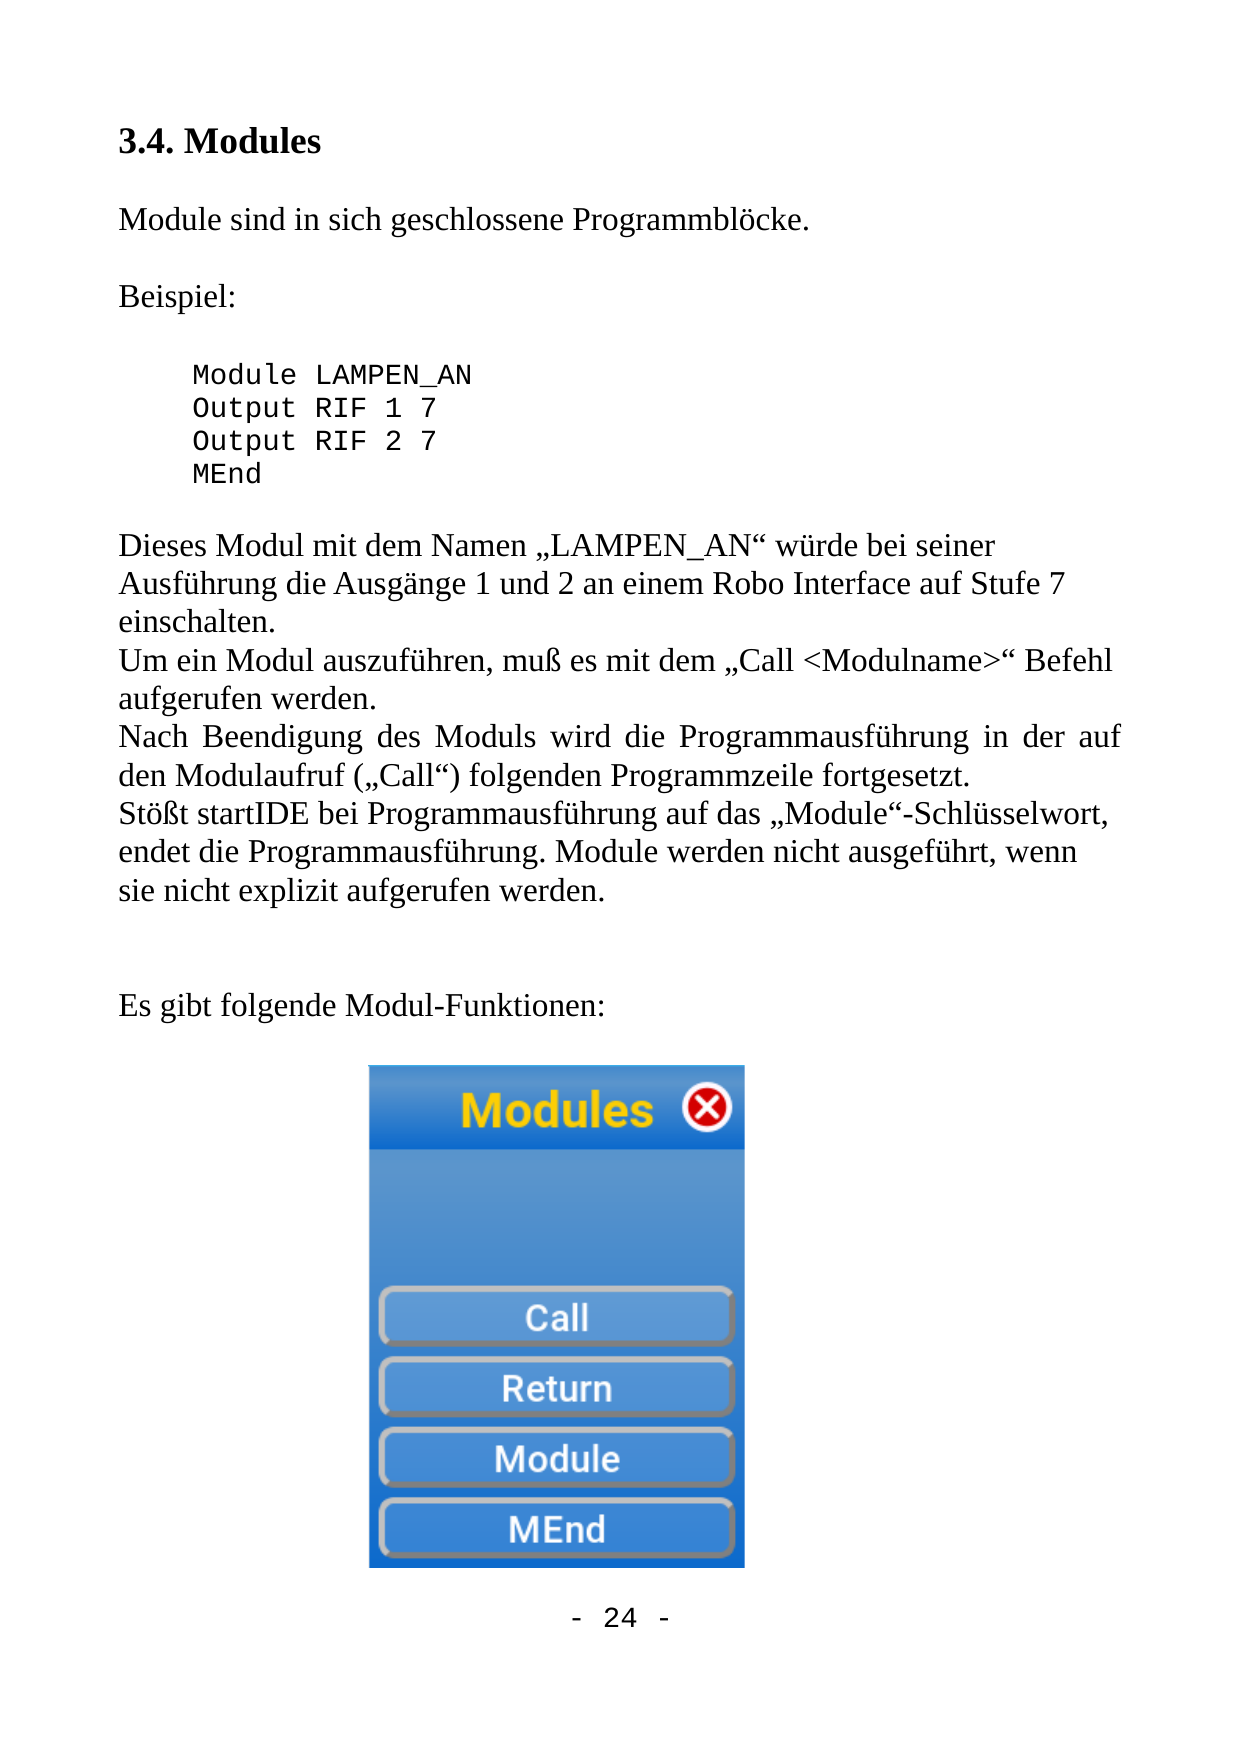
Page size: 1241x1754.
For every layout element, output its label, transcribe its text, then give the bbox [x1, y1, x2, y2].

text Module LAMPEN_AN [118, 353, 1122, 393]
picture [368, 1065, 745, 1568]
text MEnd [118, 459, 1122, 492]
text Um ein Modul auszuführen, muß es mit dem „Call <Modulname>“ Befehl aufgerufen werden. [118, 640, 1122, 717]
text Es gibt folgende Modul-Funktionen: [118, 985, 1122, 1023]
text Output RIF 2 7 [118, 426, 1122, 459]
text Beispiel: [118, 276, 1122, 314]
text Module sind in sich geschlossene Programmblöcke. [118, 199, 1122, 238]
text Dieses Modul mit dem Namen „LAMPEN_AN“ würde bei seiner Ausführung die Ausgänge 1 und 2 an einem Robo Interface auf Stufe 7 einschalten. [118, 525, 1122, 640]
text Nach Beendigung des Moduls wird die Programmausführung in der auf den Modulaufruf („Call“) folgenden Programmzeile fortgesetzt. [118, 717, 1122, 793]
text Output RIF 1 7 [118, 393, 1122, 426]
text 3.4. Modules [118, 118, 1122, 161]
text Stößt startIDE bei Programmausführung auf das „Module“-Schlüsselwort, endet die Programmausführung. Module werden nicht ausgeführt, wenn sie nicht explizit aufgerufen werden. [118, 793, 1122, 908]
